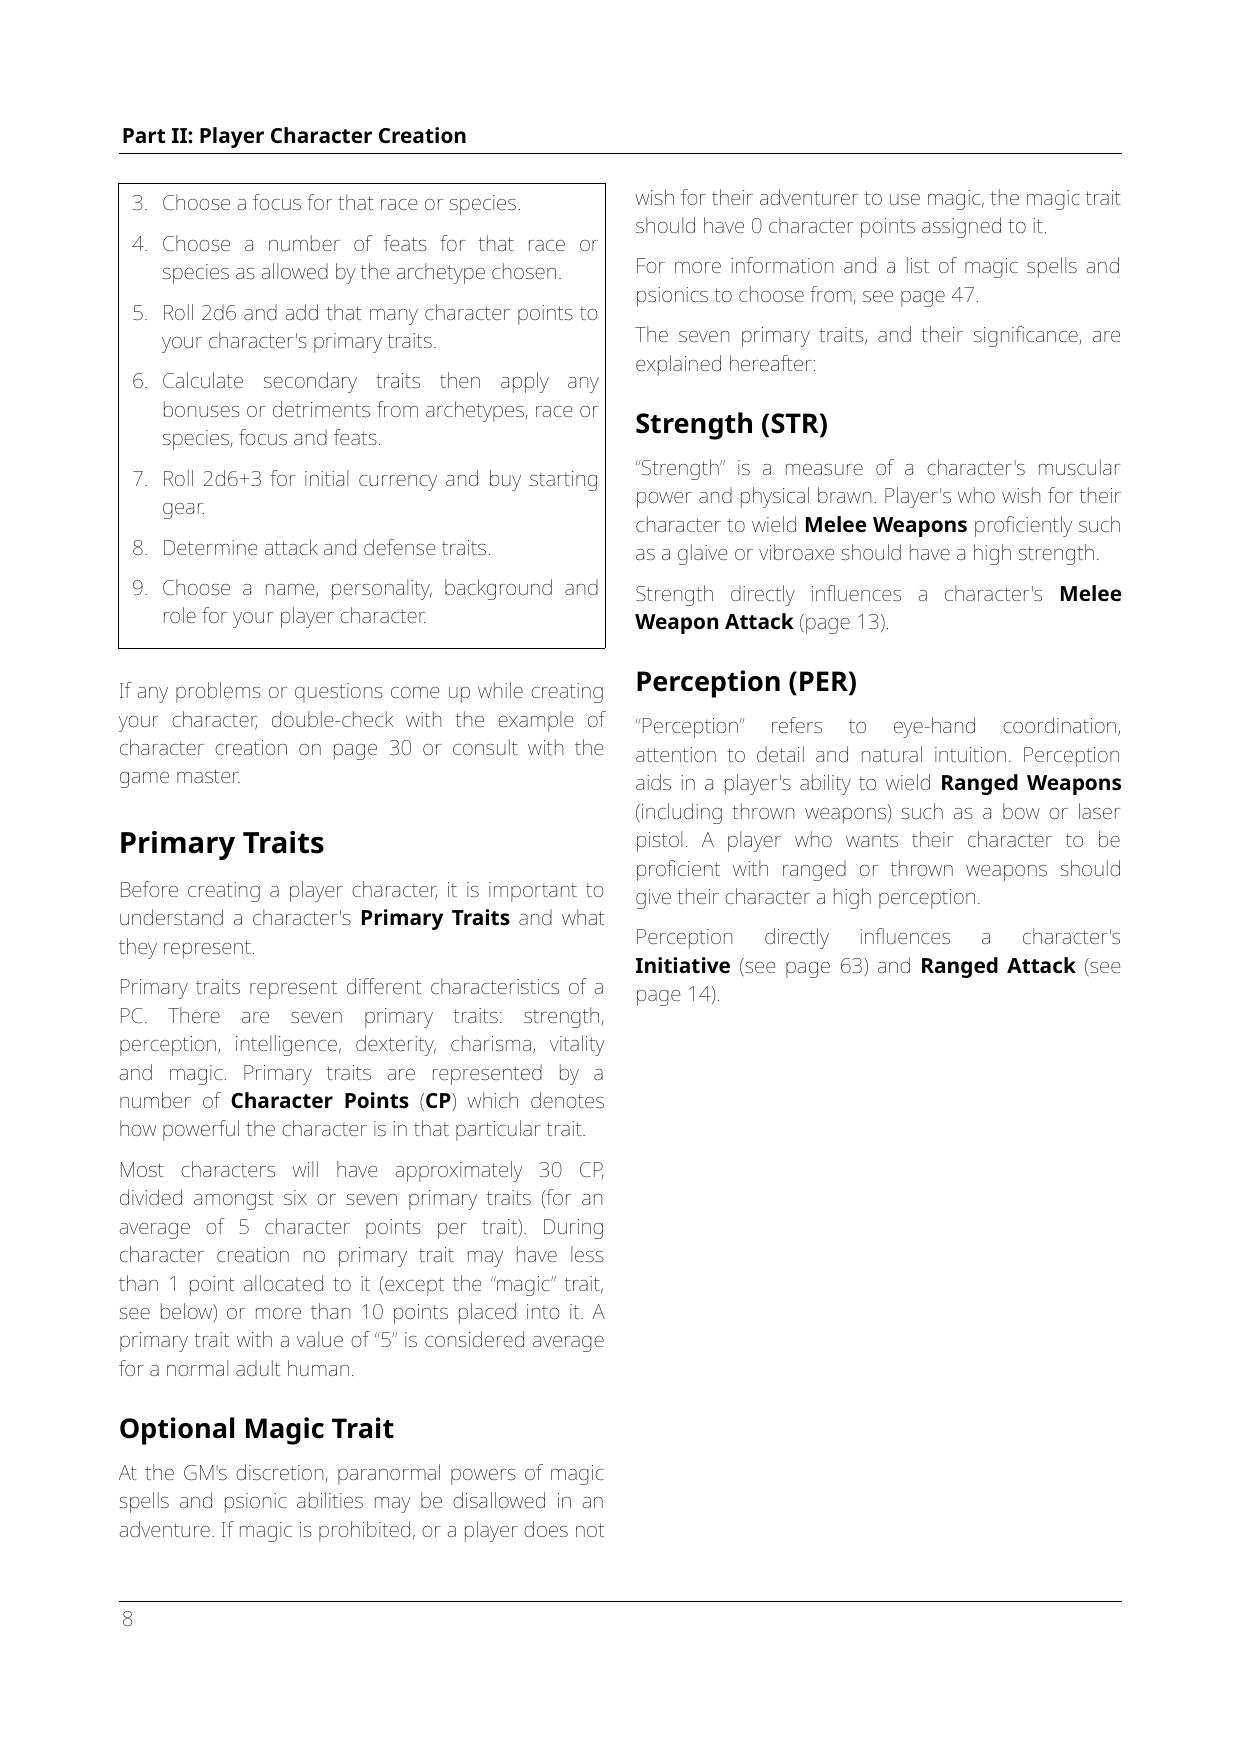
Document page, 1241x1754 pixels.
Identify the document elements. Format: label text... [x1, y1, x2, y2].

text The seven primary traits, and their significance, are explained hereafter: [635, 320, 1122, 377]
text At the GM's discretion, paranormal powers of magic spells and psionic abilities may be disallowed in an adventure. If magic is prohibited, or a player does not [118, 1458, 605, 1543]
text Perception directly influences a character's Initiative (see page 63) and Ranged Attack (see page 10). [635, 922, 1122, 1008]
text If any problems or questions come up while creating your character, double-check with the example of character creation on page 22 or consult with the game master. [118, 649, 605, 790]
text “Strength” is a measure of a character's muscular power and physical brawn. Player's who wish for their character to wield Melee Weapons proficiently such as a glaive or vibroaxe should have a high strength. [635, 453, 1122, 567]
text Primary traits represent different characteristics of a PC. There are seven primary traits: strength, perception, intelligence, dexterity, charisma, vitality and magic. Primary traits are represented by a number of Character Points (CP) which denotes how powerful the character is in that particular trait. [118, 972, 605, 1143]
text “Perception” refers to eye-hand coordination, attention to detail and natural intuition. Perception aids in a player's ability to wield Ranged Weapons (including thrown weapons) such as a bow or laser pistol. A player who wants their character to be proficient with ranged or thrown weapons should give their character a high perception. [635, 711, 1122, 911]
text Most characters will have approximately 30 CP, divided amongst six or seven primary traits (for an average of 5 character points per trait). During character creation no primary trait may have less than 1 point allocated to it (except the “magic” trait, see below) or more than 10 points placed into it. A primary trait with a value of “5” is considered average for a normal adult human. [118, 1155, 605, 1382]
text wish for their adventurer to use magic, the magic trait should have 0 character points assigned to it. [635, 183, 1122, 239]
text Before creating a player character, it is important to understand a character's Primary Traits and what they represent. [118, 875, 605, 960]
subtitle Primary Traits [118, 823, 605, 862]
text Perception (PER) [635, 663, 1122, 699]
text Strength (STR) [635, 404, 1122, 441]
text For more information and a list of magic spells and psionics to choose from, see page 47. [635, 251, 1122, 308]
text Strength directly influences a character's Melee Weapon Attack (page 10). [635, 579, 1122, 636]
table_header Character Creation Summary: Choose an archetype. You may dual-arch between two archetypes. Choose a race or species. Choose a focus for that race or species. Choose a number of feats for that race or species as allowed by the archetype chosen. Roll 2d6 and add that many character points to your character's primary traits. Calculate secondary traits then apply any bonuses or detriments from archetypes, race or species, focus and feats. Roll 2d6+3 for initial currency and buy starting gear. Determine attack and defense traits. Choose a name, personality, background and role for your player character. [119, 184, 605, 648]
text Optional Magic Trait [118, 1409, 605, 1446]
